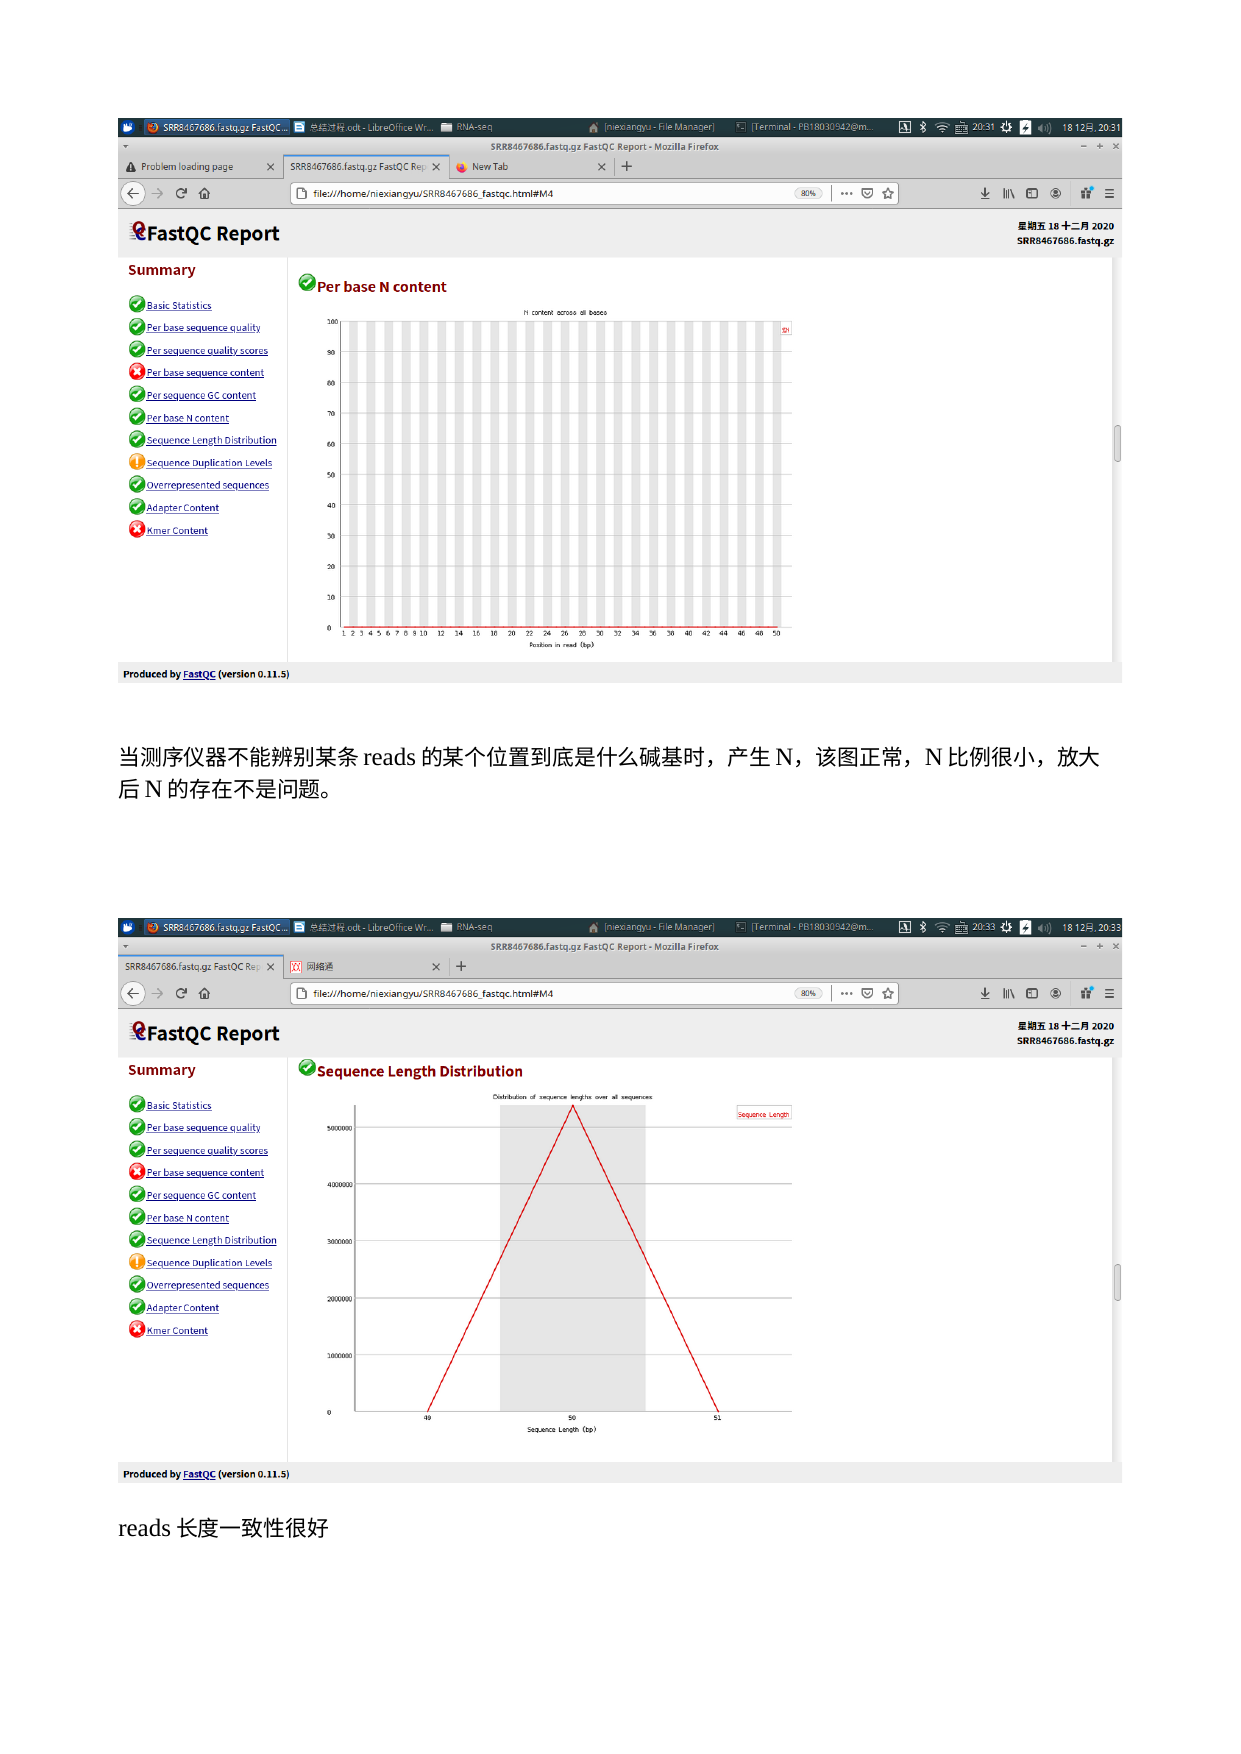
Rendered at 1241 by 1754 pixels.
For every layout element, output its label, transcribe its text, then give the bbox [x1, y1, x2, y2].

picture [118, 918, 1123, 1483]
text reads长度一致性很好 [118, 1511, 1122, 1543]
text 当测序仪器不能辨别某条reads的某个位置到底是什么碱基时，产生N，该图正常，N比例很小，放大后N的存在不是问题。 [118, 740, 1122, 803]
picture [118, 118, 1123, 683]
